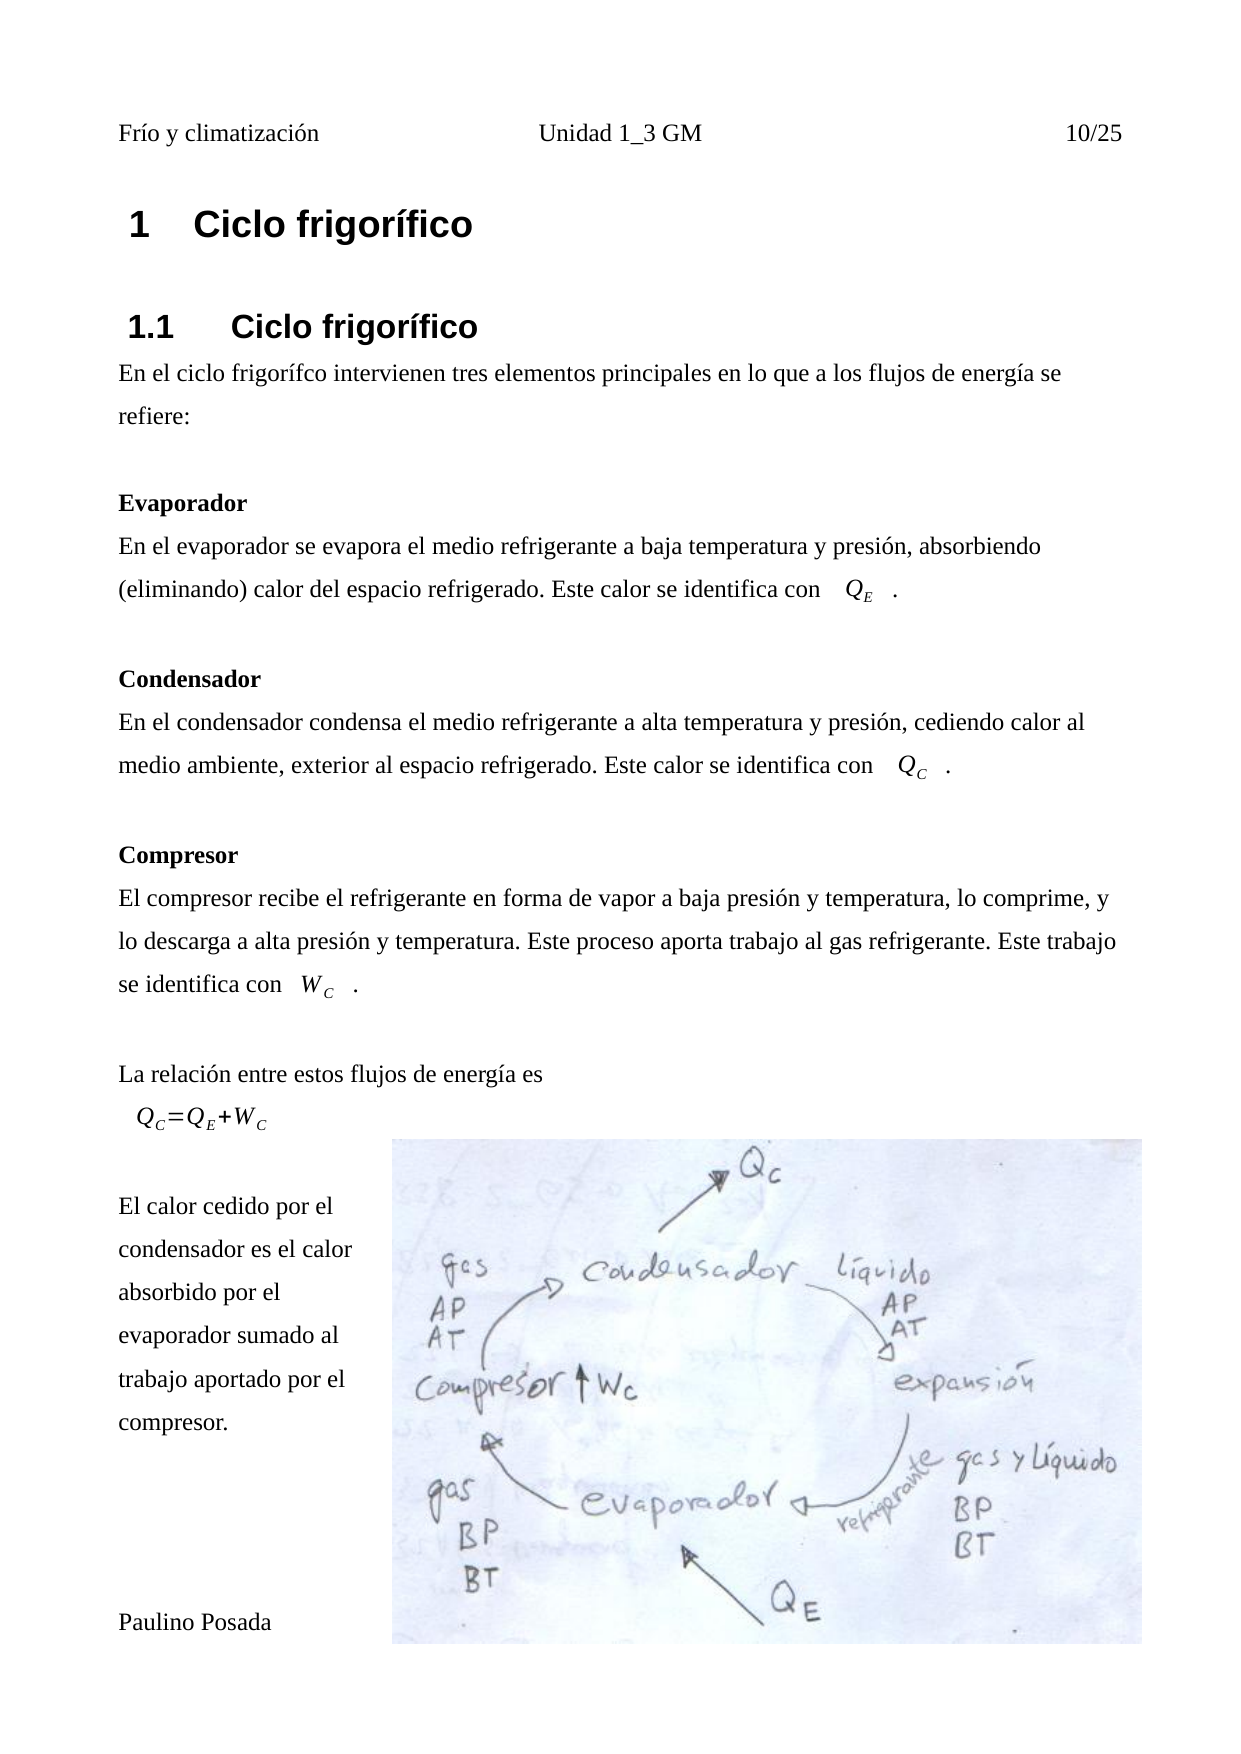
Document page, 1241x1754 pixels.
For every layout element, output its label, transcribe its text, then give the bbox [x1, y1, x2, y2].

text Evaporador [118, 488, 1122, 516]
text En el evaporador se evapora el medio refrigerante a baja temperatura y presión, absorbiendo (eliminando) calor del espacio refrigerado. Este calor se identifica con . [118, 531, 1122, 606]
text El compresor recibe el refrigerante en forma de vapor a baja presión y temperatura, lo comprime, y lo descarga a alta presión y temperatura. Este proceso aporta trabajo al gas refrigerante. Este trabajo se identifica con. [118, 883, 1122, 1002]
text Condensador [118, 664, 1122, 692]
picture [392, 1139, 1142, 1644]
subtitle Ciclo frigorífico [118, 307, 1122, 346]
text El calor cedido por el condensador es el calor absorbido por el evaporador sumado al trabajo aportado por el compresor. [118, 1191, 392, 1436]
text En el ciclo frigorífco intervienen tres elementos principales en lo que a los flujos de energía se refiere: [118, 358, 1122, 430]
text La relación entre estos flujos de energía es [118, 1059, 1122, 1088]
text En el condensador condensa el medio refrigerante a alta temperatura y presión, cediendo calor al medio ambiente, exterior al espacio refrigerado. Este calor se identifica con . [118, 707, 1122, 782]
text Compresor [118, 840, 1122, 869]
subtitle Ciclo frigorífico [118, 201, 1122, 245]
